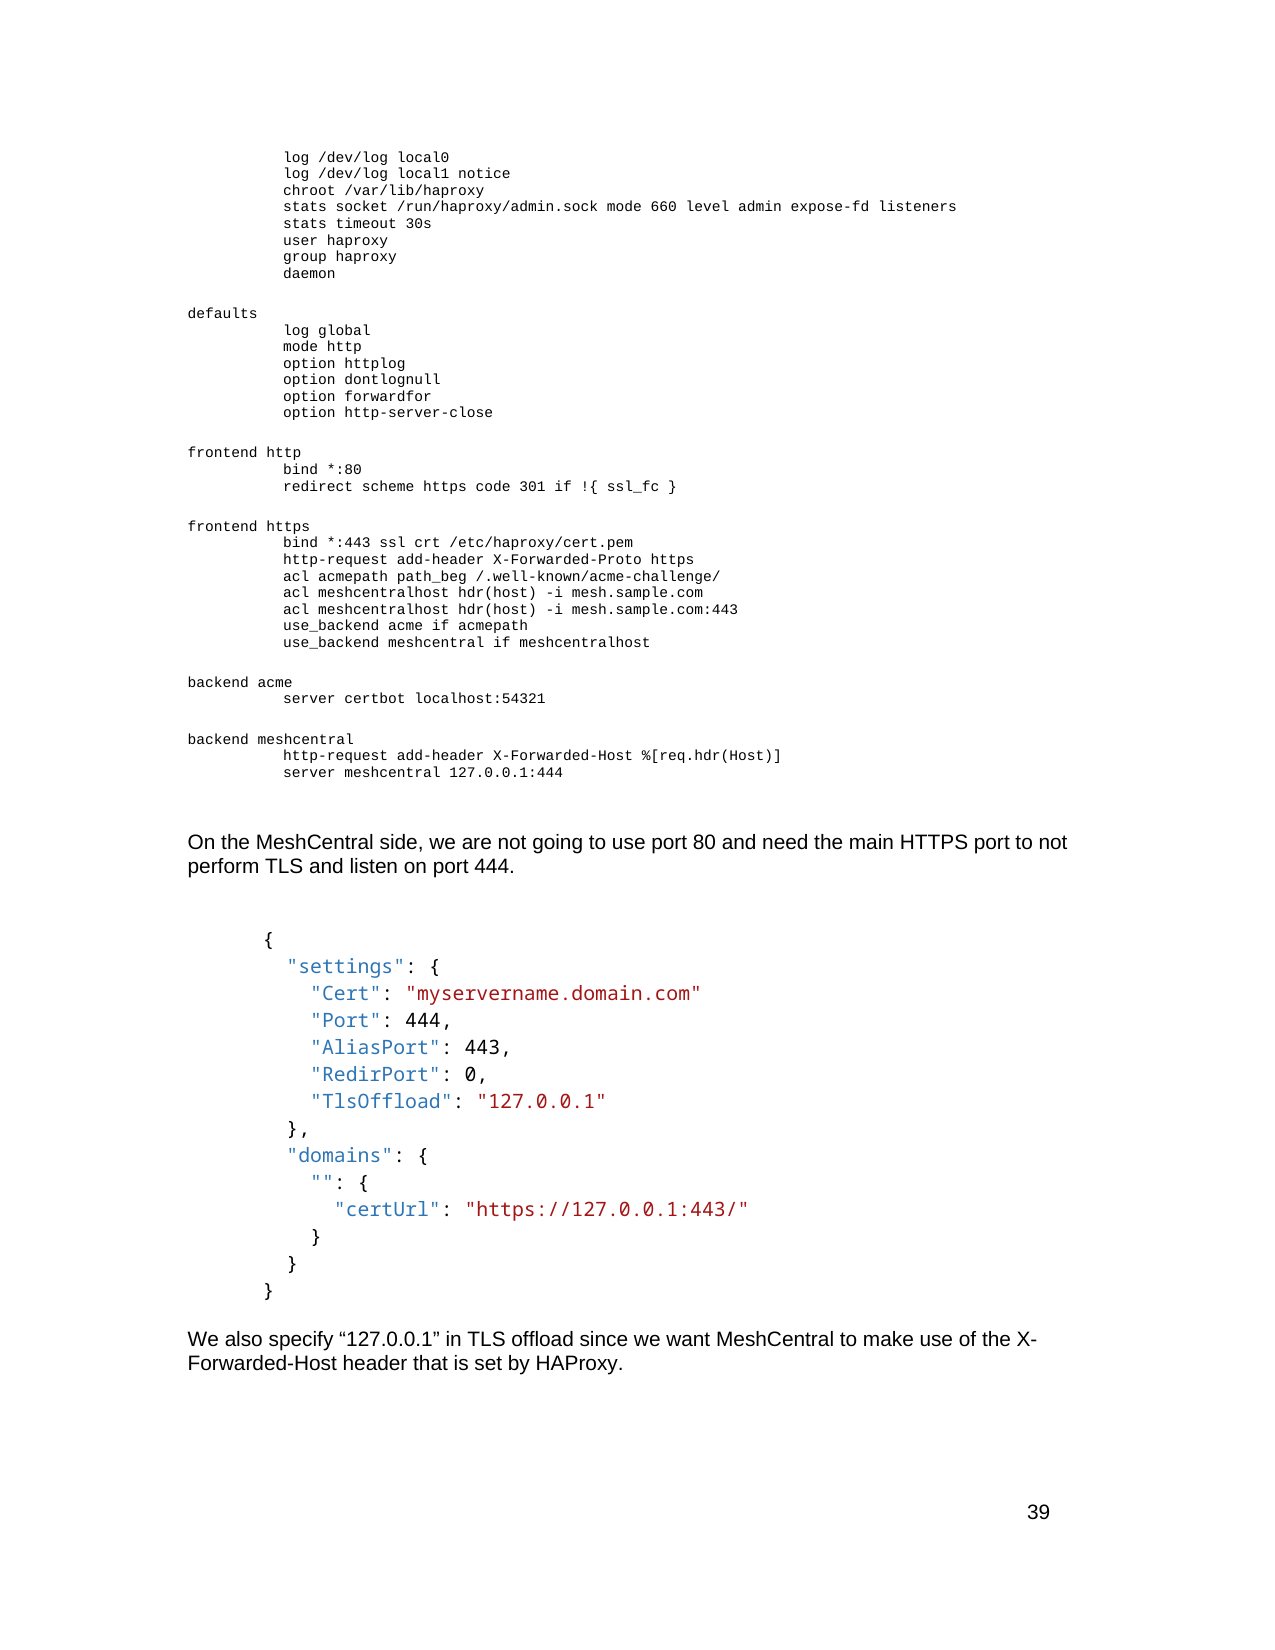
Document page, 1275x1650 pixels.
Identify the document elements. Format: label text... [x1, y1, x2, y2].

text }, [262, 1114, 1087, 1141]
text http-request add-header X-Forwarded-Host %[req.hdr(Host)] [187, 748, 1087, 765]
text use_backend acme if acmepath [187, 618, 1087, 635]
text } [262, 1276, 1087, 1303]
text acl acmepath path_beg /.well-known/acme-challenge/ [187, 569, 1087, 585]
text We also specify “127.0.0.1” in TLS offload since we want MeshCentral to make use of the X-Forwarded-Host header that is set by HAProxy. [187, 1327, 1087, 1375]
text option httplog [187, 356, 1087, 372]
text log global [187, 323, 1087, 339]
text backend meshcentral [187, 732, 1087, 748]
text acl meshcentralhost hdr(host) -i mesh.sample.com [187, 585, 1087, 602]
text http-request add-header X-Forwarded-Proto https [187, 552, 1087, 569]
text bind *:80 [187, 462, 1087, 479]
text option dontlognull [187, 372, 1087, 389]
text group haproxy [187, 249, 1087, 266]
text backend acme [187, 675, 1087, 692]
text log /dev/log local1 notice [187, 167, 1087, 183]
text "Cert": "myservername.domain.com" [262, 979, 1087, 1006]
text frontend https [187, 519, 1087, 536]
text user haproxy [187, 233, 1087, 249]
text daemon [187, 266, 1087, 282]
text "": { [262, 1168, 1087, 1195]
text On the MeshCentral side, we are not going to use port 80 and need the main HTTPS port to not perform TLS and listen on port 444. [187, 829, 1087, 877]
text "certUrl": "https://127.0.0.1:443/" [262, 1195, 1087, 1222]
text } [262, 1249, 1087, 1276]
text frontend http [187, 446, 1087, 462]
text mode http [187, 339, 1087, 356]
text chroot /var/lib/haproxy [187, 183, 1087, 200]
text stats socket /run/haproxy/admin.sock mode 660 level admin expose-fd listeners [187, 200, 1087, 216]
text option http-server-close [187, 406, 1087, 422]
text "AliasPort": 443, [262, 1033, 1087, 1060]
text bind *:443 ssl crt /etc/haproxy/cert.pem [187, 536, 1087, 552]
text use_backend meshcentral if meshcentralhost [187, 635, 1087, 652]
text "Port": 444, [262, 1006, 1087, 1033]
text log /dev/log local0 [187, 150, 1087, 167]
text "domains": { [262, 1141, 1087, 1168]
text stats timeout 30s [187, 216, 1087, 233]
text server meshcentral 127.0.0.1:444 [187, 765, 1087, 782]
text acl meshcentralhost hdr(host) -i mesh.sample.com:443 [187, 602, 1087, 618]
text redirect scheme https code 301 if !{ ssl_fc } [187, 479, 1087, 495]
text defaults [187, 306, 1087, 323]
text } [262, 1222, 1087, 1249]
text option forwardfor [187, 389, 1087, 406]
text "RedirPort": 0, [262, 1060, 1087, 1087]
text "settings": { [262, 952, 1087, 979]
text { [262, 925, 1087, 952]
text server certbot localhost:54321 [187, 692, 1087, 708]
text "TlsOffload": "127.0.0.1" [262, 1087, 1087, 1114]
